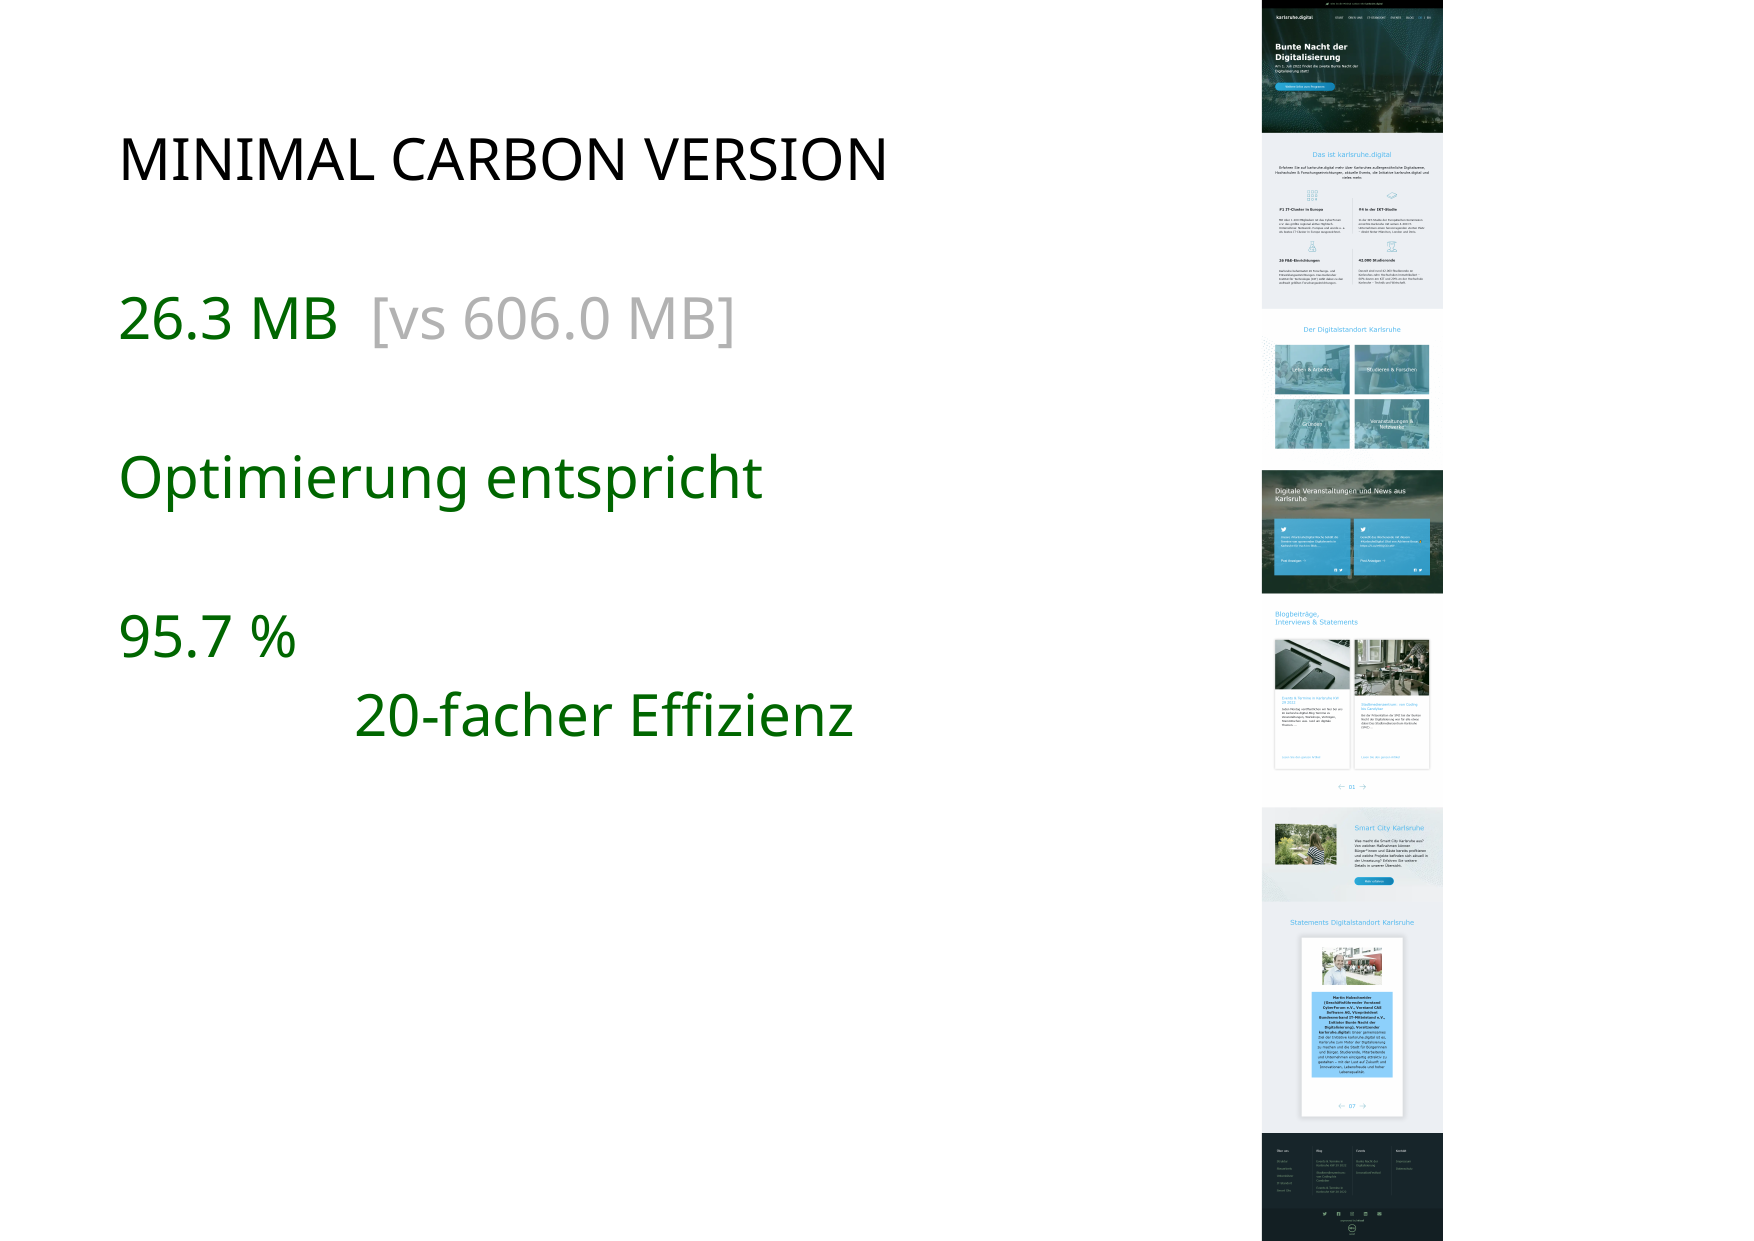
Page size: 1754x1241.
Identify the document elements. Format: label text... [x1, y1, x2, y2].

text [1443, 436, 1636, 516]
text [1443, 118, 1636, 198]
text 20-facher Effizienz [118, 674, 1261, 754]
text [1443, 595, 1636, 674]
text 26.3 MB [vs 606.0 MB] [118, 277, 1261, 357]
picture [1261, 0, 1443, 1241]
text 95.7 % [118, 595, 1261, 674]
text MINIMAL CARBON VERSION [118, 118, 1261, 198]
text [1443, 674, 1636, 754]
text Optimierung entspricht [118, 436, 1261, 516]
text [1443, 277, 1636, 357]
